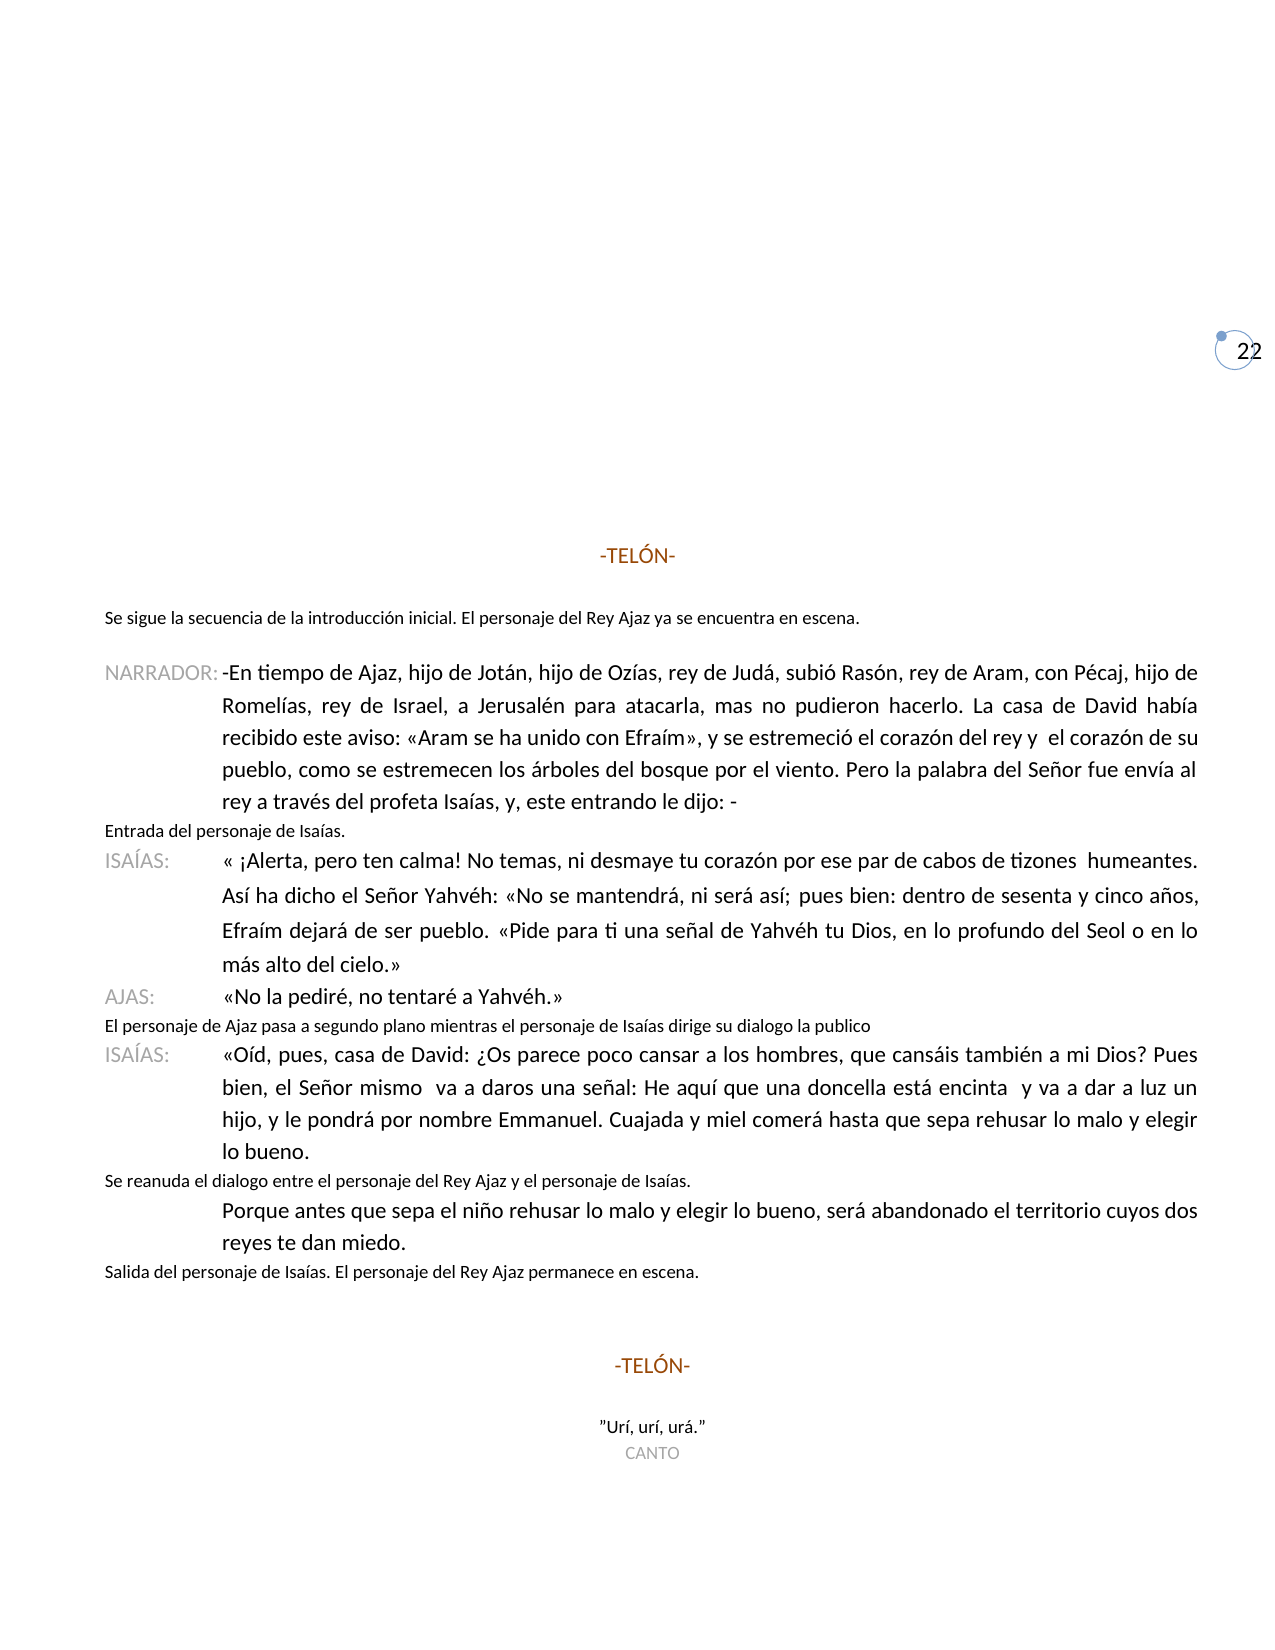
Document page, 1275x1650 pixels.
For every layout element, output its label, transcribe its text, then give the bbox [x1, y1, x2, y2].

text NARRADOR: -En tiempo de Ajaz, hijo de Jotán, hijo de Ozías, rey de Judá, subió Rasón, rey de Aram, con Pécaj, hijo de Romelías, rey de Israel, a Jerusalén para atacarla, mas no pudieron hacerlo. La casa de David había recibido este aviso: «Aram se ha unido con Efraím», y se estremeció el corazón del rey y el corazón de su pueblo, como se estremecen los árboles del bosque por el viento. Pero la palabra del Señor fue envía al rey a través del profeta Isaías, y, este entrando le dijo: - [104, 658, 1200, 815]
text Entrada del personaje de Isaías. [104, 819, 1200, 842]
text El personaje de Ajaz pasa a segundo plano mientras el personaje de Isaías dirige su dialogo la publico [104, 1014, 1200, 1037]
text ”Urí, urí, urá.” [104, 1415, 1200, 1438]
text -TELÓN- [104, 1351, 1200, 1379]
text Se reanuda el dialogo entre el personaje del Rey Ajaz y el personaje de Isaías. [104, 1169, 1200, 1192]
text AJAS: «No la pediré, no tentaré a Yahvéh.» [104, 982, 1200, 1010]
text ISAÍAS: « ¡Alerta, pero ten calma! No temas, ni desmaye tu corazón por ese par de cabos de tizones humeantes. Así ha dicho el Señor Yahvéh: «No se mantendrá, ni será así; pues bien: dentro de sesenta y cinco años, Efraím dejará de ser pueblo. «Pide para ti una señal de Yahvéh tu Dios, en lo profundo del Seol o en lo más alto del cielo.» [104, 846, 1200, 978]
text CANTO [104, 1442, 1200, 1464]
text Salida del personaje de Isaías. El personaje del Rey Ajaz permanece en escena. [104, 1260, 1200, 1283]
text -TELÓN- [75, 541, 1200, 569]
text ISAÍAS: «Oíd, pues, casa de David: ¿Os parece poco cansar a los hombres, que cansáis también a mi Dios? Pues bien, el Señor mismo va a daros una señal: He aquí que una doncella está encinta y va a dar a luz un hijo, y le pondrá por nombre Emmanuel. Cuajada y miel comerá hasta que sepa rehusar lo malo y elegir lo bueno. [104, 1041, 1200, 1165]
text Se sigue la secuencia de la introducción inicial. El personaje del Rey Ajaz ya se encuentra en escena. [104, 606, 1200, 629]
text Porque antes que sepa el niño rehusar lo malo y elegir lo bueno, será abandonado el territorio cuyos dos reyes te dan miedo. [222, 1196, 1200, 1256]
